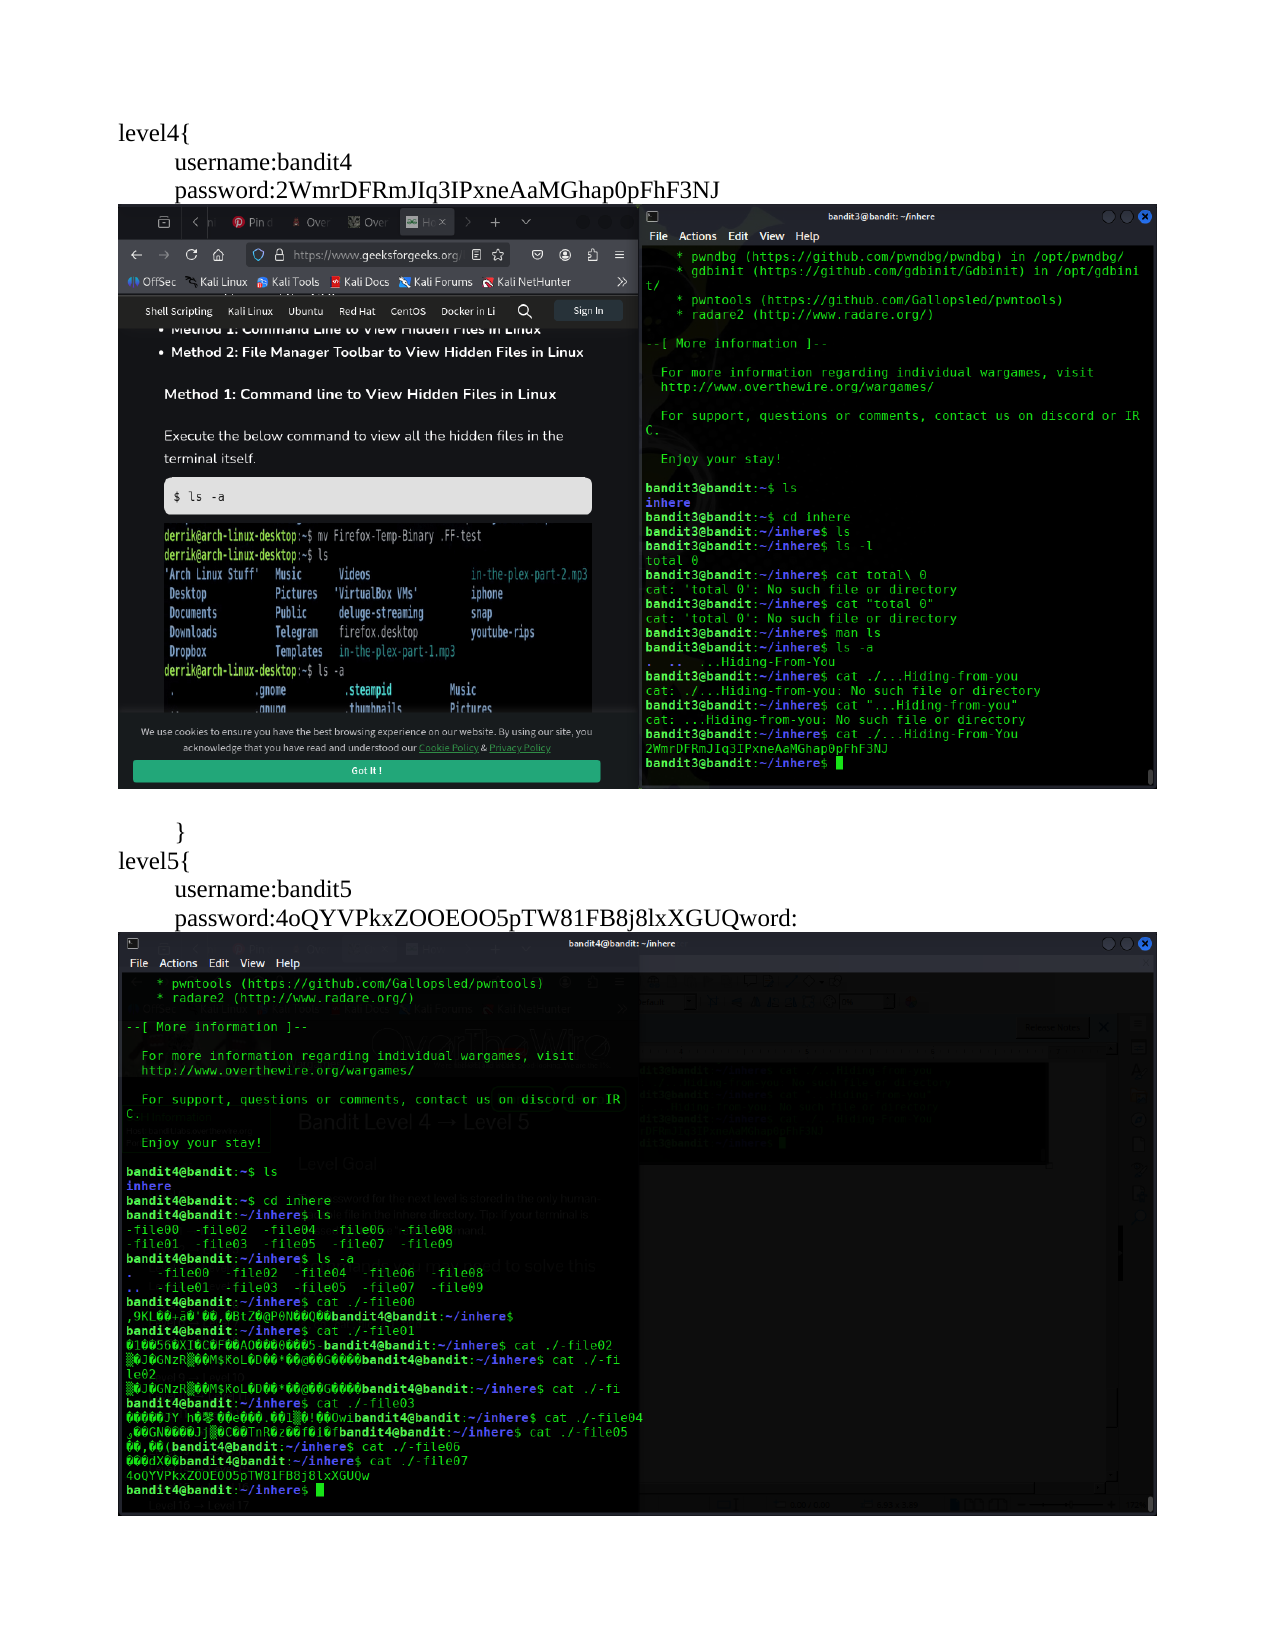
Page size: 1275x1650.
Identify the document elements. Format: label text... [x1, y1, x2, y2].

text username:bandit4 [118, 147, 1157, 176]
text password:4oQYVPkxZOOEOO5pTW81FB8j8lxXGUQword: [118, 903, 1157, 932]
picture [118, 932, 1157, 1516]
text username:bandit5 [118, 874, 1157, 903]
picture [118, 204, 1157, 789]
text level4{ [118, 118, 1157, 147]
text password:2WmrDFRmJIq3IPxneAaMGhap0pFhF3NJ [118, 176, 1157, 204]
text } [118, 817, 1157, 846]
text level5{ [118, 846, 1157, 874]
